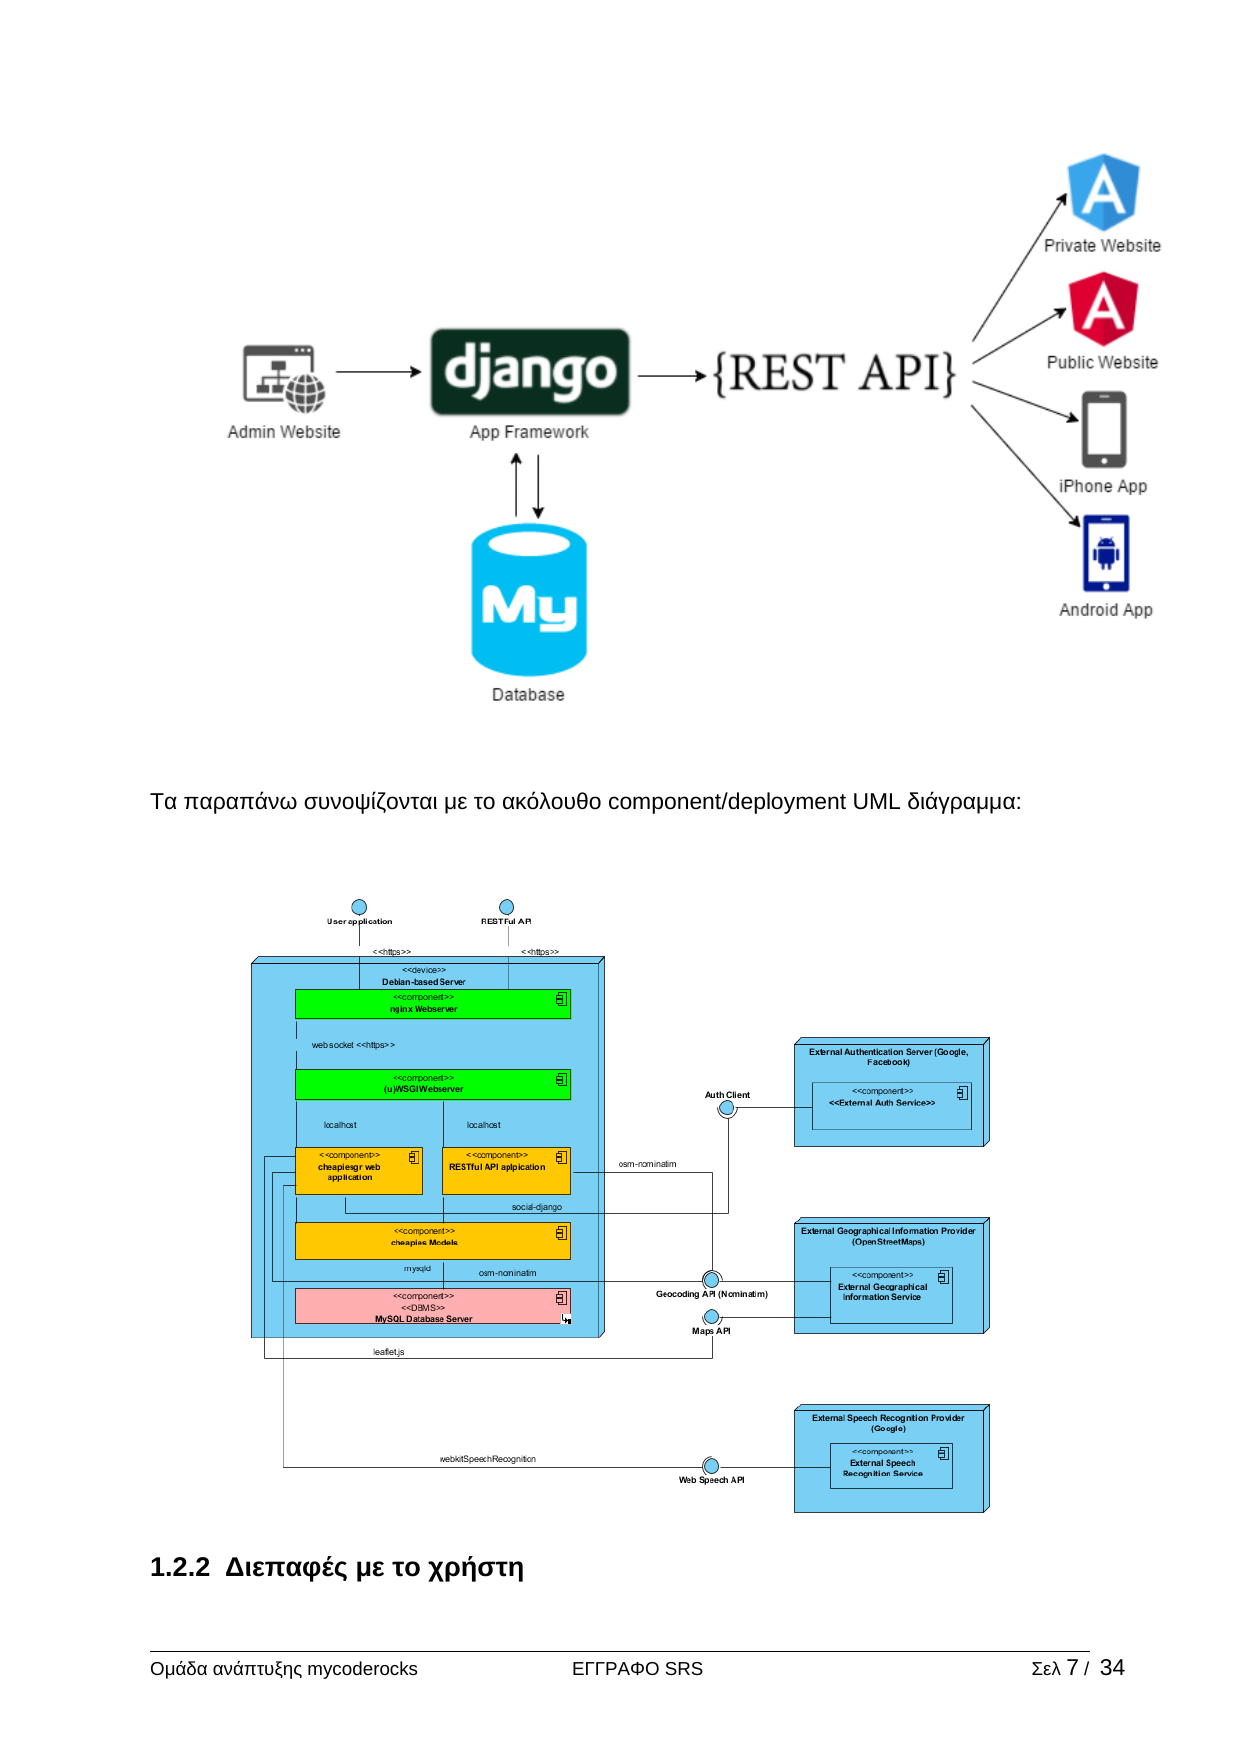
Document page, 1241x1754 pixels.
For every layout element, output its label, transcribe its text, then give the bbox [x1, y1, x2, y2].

text Τα παραπάνω συνοψίζονται με το ακόλουθο component/deployment UML διάγραμμα: [150, 788, 1090, 814]
text 1.2.2 Διεπαφές με το χρήστη [150, 1551, 1090, 1582]
picture [225, 150, 1166, 705]
picture [247, 898, 993, 1522]
